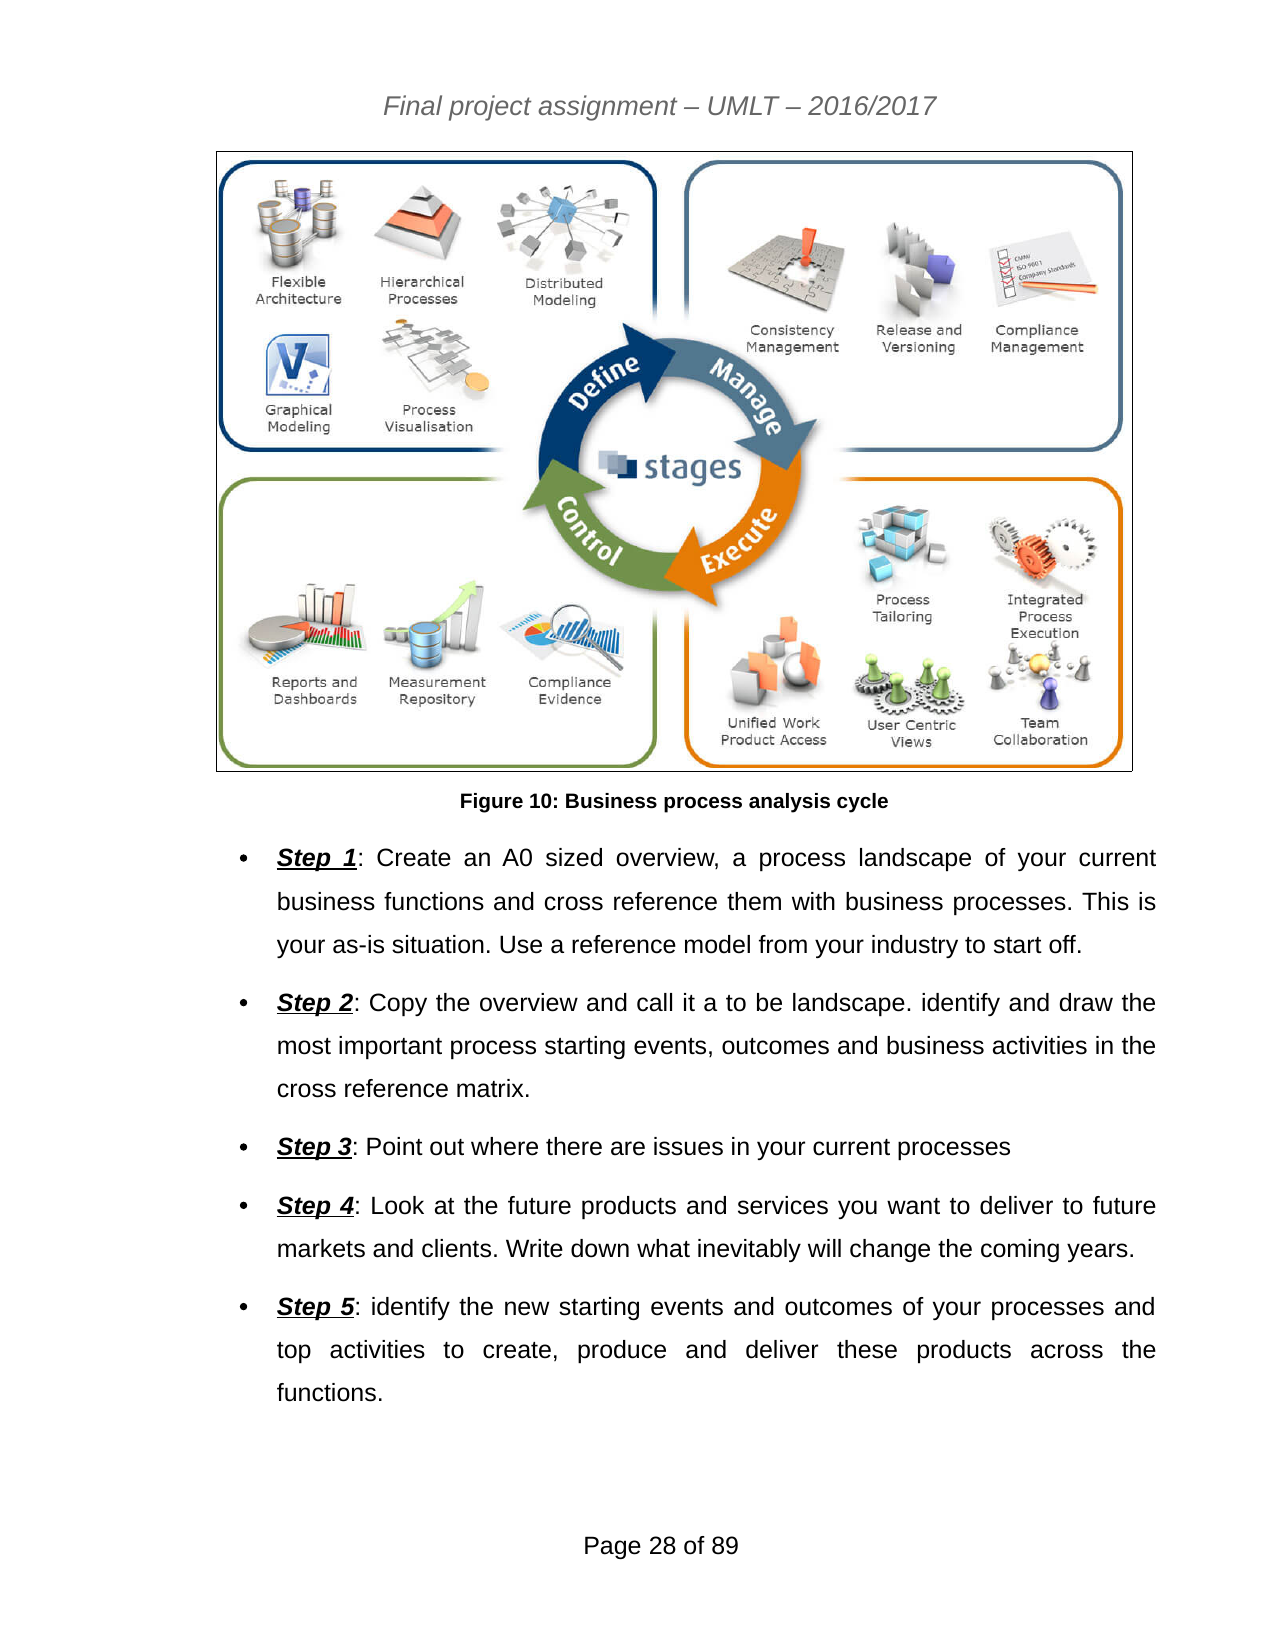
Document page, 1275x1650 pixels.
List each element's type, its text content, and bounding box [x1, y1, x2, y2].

text Figure 10: Business process analysis cycle [164, 151, 1158, 814]
list Step 1: Create an A0 sized overview, a process landscape of your current business functions and cross reference them with business processes. This is your as-is situation. Use a reference model from your industry to start off. [239, 843, 1158, 958]
list Step 3: Point out where there are issues in your current processes [239, 1132, 1158, 1161]
picture [218, 154, 1129, 768]
list Step 4: Look at the future products and services you want to deliver to future markets and clients. Write down what inevitably will change the coming years. [239, 1191, 1158, 1263]
list Step 2: Copy the overview and call it a to be landscape. identify and draw the most important process starting events, outcomes and business activities in the cross reference matrix. [239, 988, 1158, 1103]
list Step 5: identify the new starting events and outcomes of your processes and top activities to create, produce and deliver these products across the functions. [239, 1292, 1158, 1407]
